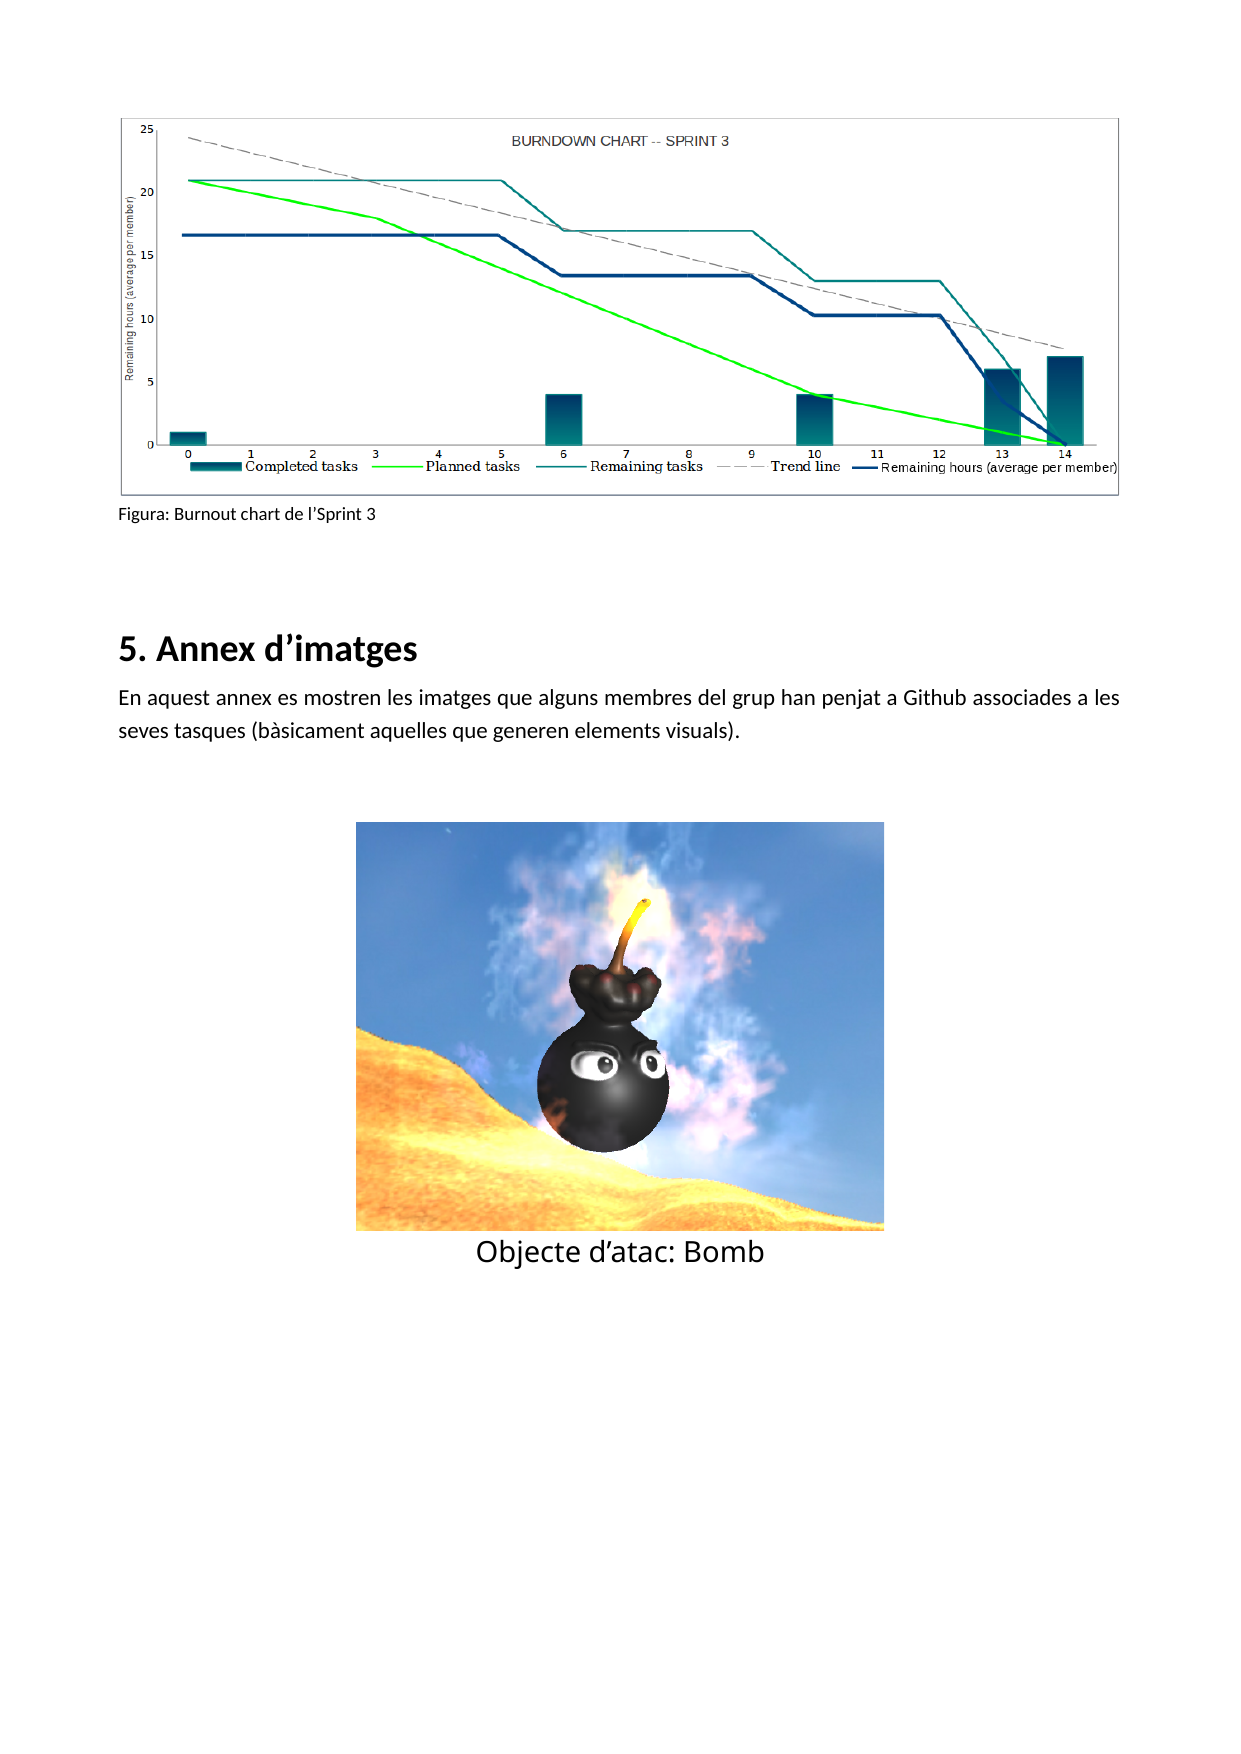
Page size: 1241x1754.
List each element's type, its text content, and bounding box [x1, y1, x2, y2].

text Figura: Burnout chart de l’Sprint 3 [118, 498, 1122, 525]
subtitle 5. Annex d’imatges [118, 624, 1122, 671]
picture [356, 822, 885, 1231]
text En aquest annex es mostren les imatges que alguns membres del grup han penjat a Github associades a les seves tasques (bàsicament aquelles que generen elements visuals). [118, 683, 1122, 744]
picture [118, 118, 1123, 498]
text Objecte d’atac: Bomb [118, 1232, 1122, 1271]
